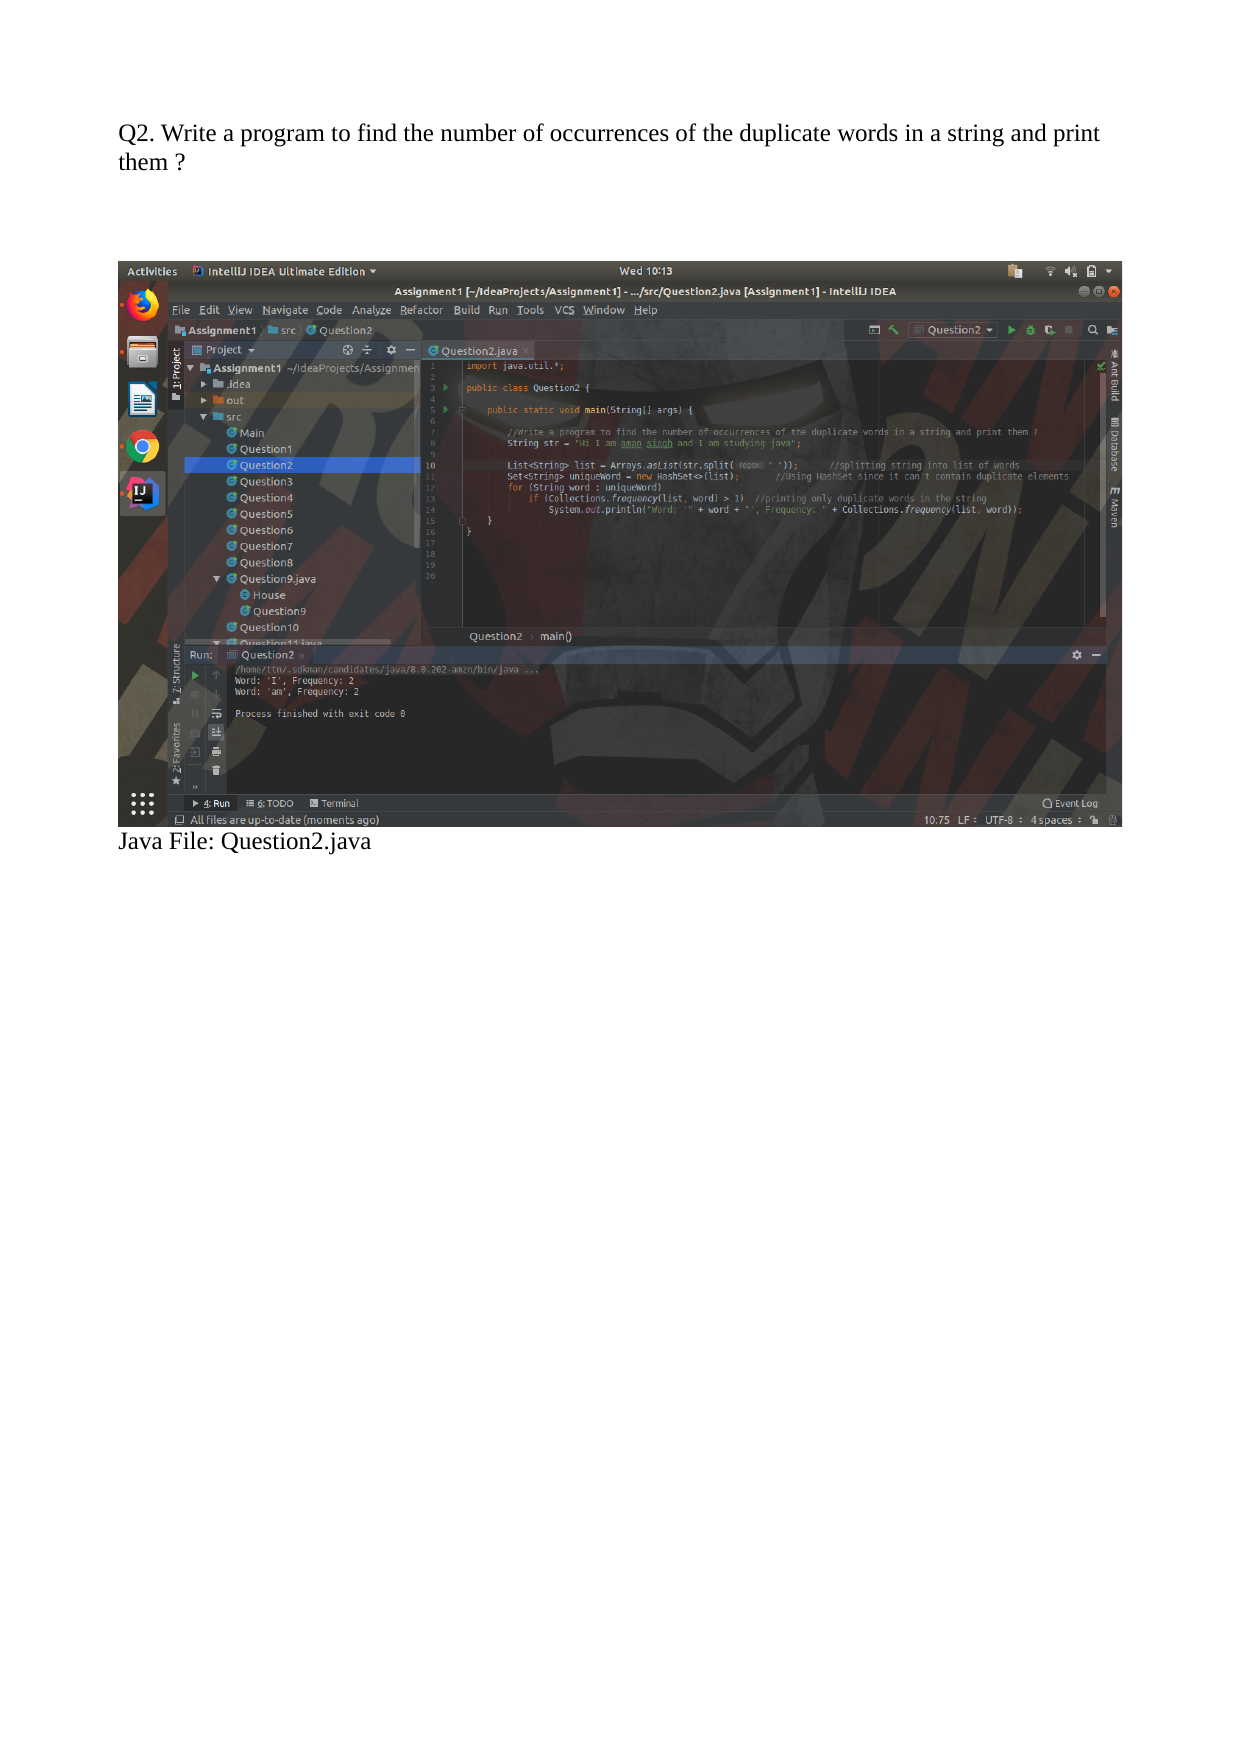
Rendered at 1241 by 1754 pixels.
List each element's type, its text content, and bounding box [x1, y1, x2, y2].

text Q2. Write a program to find the number of occurrences of the duplicate words in a string and print them ? [118, 118, 1122, 176]
text Java File: Question2.java [118, 827, 1122, 855]
picture [118, 261, 1123, 827]
